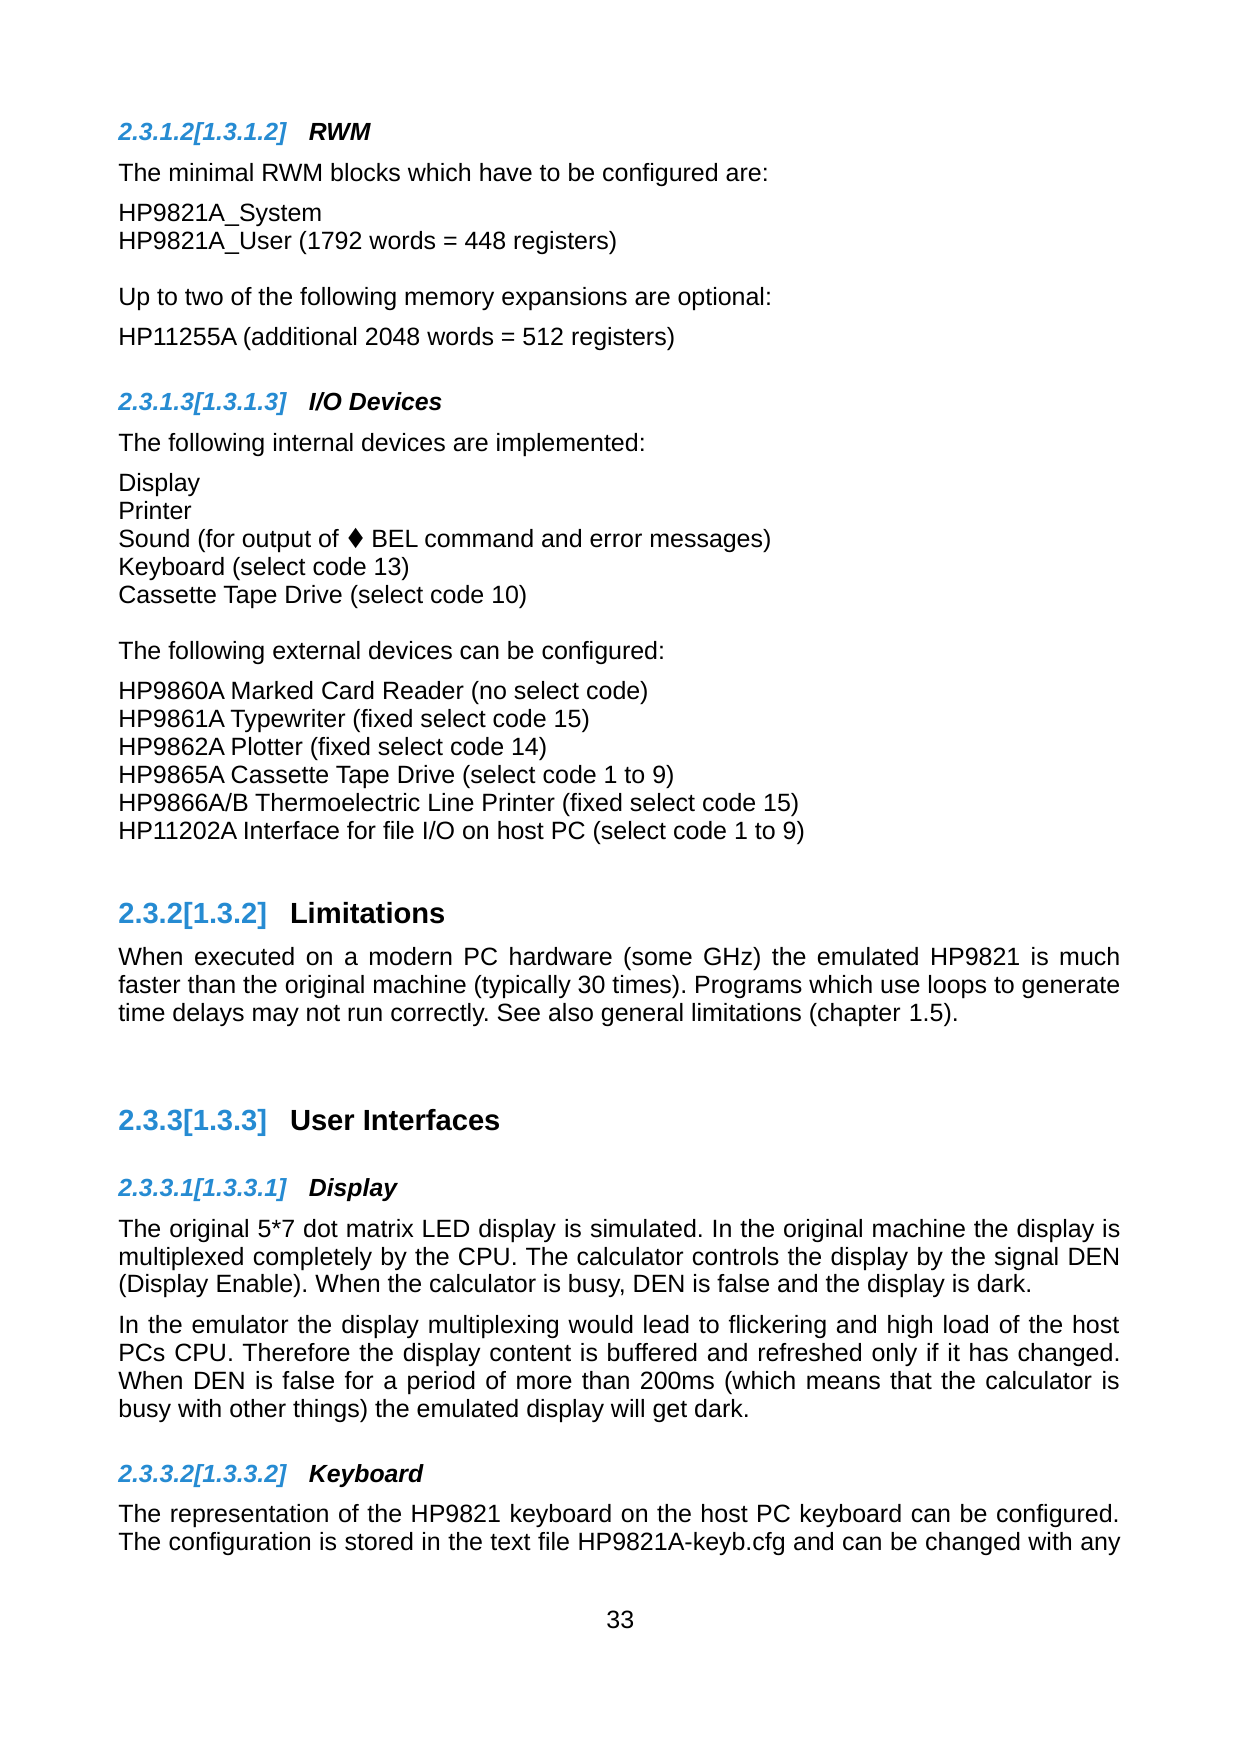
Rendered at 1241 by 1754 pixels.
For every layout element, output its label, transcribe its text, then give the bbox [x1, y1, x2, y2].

text The representation of the HP9821 keyboard on the host PC keyboard can be configured. The configuration is stored in the text file HP9821A-keyb.cfg and can be changed with any [118, 1500, 1122, 1556]
subtitle Limitations [118, 897, 1122, 930]
subtitle RWM [118, 118, 1122, 146]
subtitle I/O Devices [118, 388, 1122, 416]
text Cassette Tape Drive (select code 10) [118, 581, 1122, 609]
subtitle Keyboard [118, 1460, 1122, 1488]
text The original 5*7 dot matrix LED display is simulated. In the original machine the display is multiplexed completely by the CPU. The calculator controls the display by the signal DEN (Display Enable). When the calculator is busy, DEN is false and the display is dark. [118, 1214, 1122, 1298]
text HP9821A_System HP9821A_User (1792 words = 448 registers) [118, 199, 1122, 254]
text Printer [118, 497, 1122, 525]
text Display [118, 469, 1122, 497]
text In the emulator the display multiplexing would lead to flickering and high load of the host PCs CPU. Therefore the display content is buffered and refreshed only if it has changed. When DEN is false for a period of more than 200ms (which means that the calculator is busy with other things) the emulated display will get dark. [118, 1311, 1122, 1422]
text HP11255A (additional 2048 words = 512 registers) [118, 323, 1122, 351]
text The minimal RWM blocks which have to be configured are: [118, 158, 1122, 186]
text HP9861A Typewriter (fixed select code 15) [118, 705, 1122, 733]
text The following external devices can be configured: [118, 637, 1122, 664]
text HP9862A Plotter (fixed select code 14) [118, 733, 1122, 761]
text HP9860A Marked Card Reader (no select code) [118, 677, 1122, 705]
text HP9865A Cassette Tape Drive (select code 1 to 9) [118, 761, 1122, 789]
text Up to two of the following memory expansions are optional: [118, 282, 1122, 310]
text HP9866A/B Thermoelectric Line Printer (fixed select code 15) [118, 789, 1122, 817]
text Keyboard (select code 13) [118, 553, 1122, 581]
text When executed on a modern PC hardware (some GHz) the emulated HP9821 is much faster than the original machine (typically 30 times). Programs which use loops to generate time delays may not run correctly. See also general limitations (chapter 1.5). [118, 942, 1122, 1026]
text The following internal devices are implemented: [118, 428, 1122, 456]
text HP11202A Interface for file I/O on host PC (select code 1 to 9) [118, 817, 1122, 844]
text Sound (for output of BEL command and error messages) [118, 525, 1122, 553]
subtitle Display [118, 1174, 1122, 1202]
subtitle User Interfaces [118, 1104, 1122, 1137]
